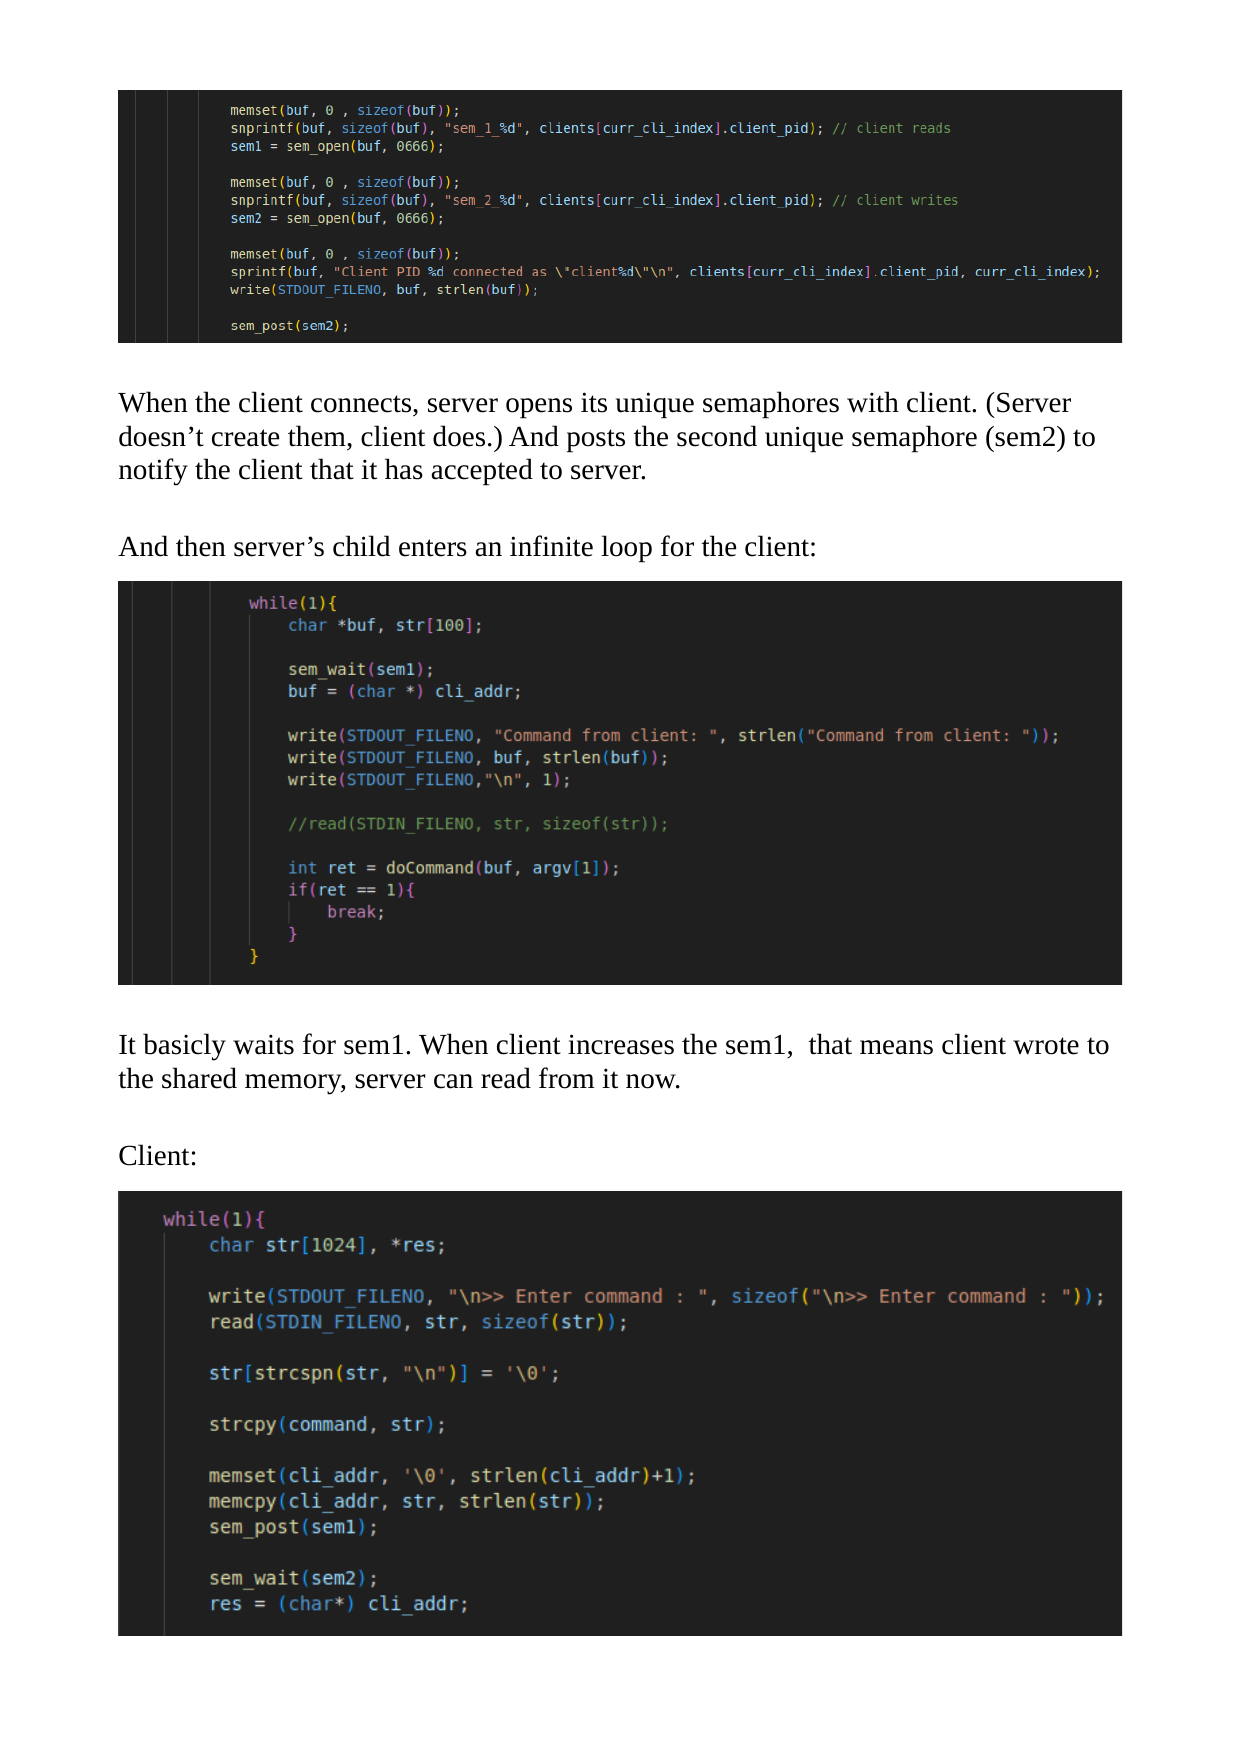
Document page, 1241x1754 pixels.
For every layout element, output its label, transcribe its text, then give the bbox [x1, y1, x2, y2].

picture [118, 90, 1123, 343]
picture [118, 1191, 1123, 1636]
text It basicly waits for sem1. When client increases the sem1, that means client wrote to the shared memory, server can read from it now. [118, 1027, 1122, 1094]
text Client: [118, 1138, 1122, 1171]
text When the client connects, server opens its unique semaphores with client. (Server doesn’t create them, client does.) And posts the second unique semaphore (sem2) to notify the client that it has accepted to server. [118, 385, 1122, 486]
text And then server’s child enters an infinite loop for the client: [118, 529, 1122, 563]
picture [118, 581, 1123, 985]
